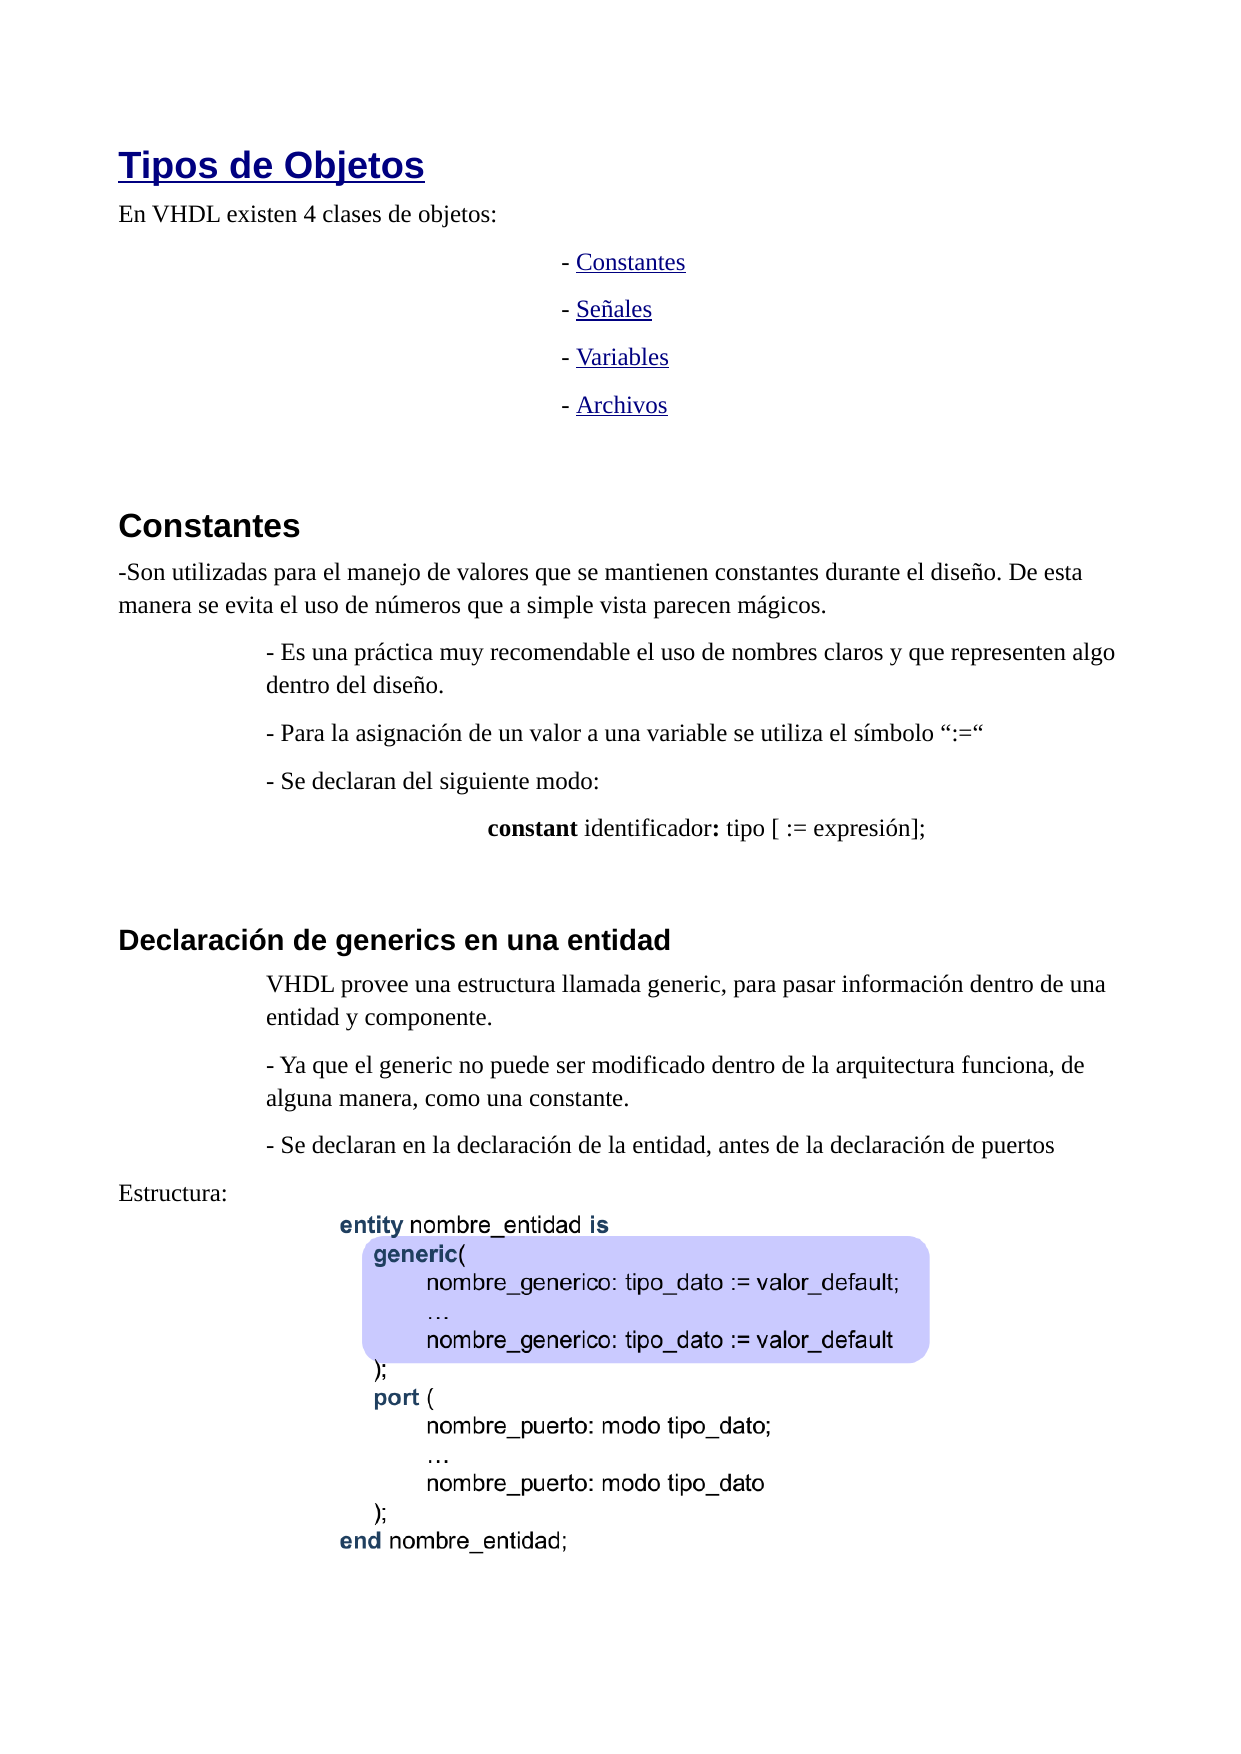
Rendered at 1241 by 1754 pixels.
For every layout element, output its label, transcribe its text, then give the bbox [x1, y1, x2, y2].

text - Se declaran en la declaración de la entidad, antes de la declaración de puertos [266, 1131, 1122, 1159]
text - Variables [561, 342, 1122, 371]
subtitle Tipos de Objetos [118, 143, 1122, 187]
text En VHDL existen 4 clases de objetos: [118, 199, 1122, 228]
subtitle Declaración de generics en una entidad [118, 923, 1122, 957]
text - Para la asignación de un valor a una variable se utiliza el símbolo “:=“ [266, 718, 1122, 747]
text - Constantes [561, 247, 1122, 276]
text -Son utilizadas para el manejo de valores que se mantienen constantes durante el diseño. De esta manera se evita el uso de números que a simple vista parecen mágicos. [118, 557, 1122, 619]
text - Archivos [561, 390, 1122, 418]
picture [326, 1205, 945, 1569]
text constant identificador: tipo [ := expresión]; [266, 813, 1122, 842]
text - Ya que el generic no puede ser modificado dentro de la arquitectura funciona, de alguna manera, como una constante. [266, 1050, 1122, 1112]
text VHDL provee una estructura llamada generic, para pasar información dentro de una entidad y componente. [266, 969, 1122, 1031]
text Estructura: [118, 1178, 1122, 1207]
text - Se declaran del siguiente modo: [266, 766, 1122, 794]
text - Señales [561, 294, 1122, 323]
text - Es una práctica muy recomendable el uso de nombres claros y que representen algo dentro del diseño. [266, 637, 1122, 699]
subtitle Constantes [118, 506, 1122, 544]
